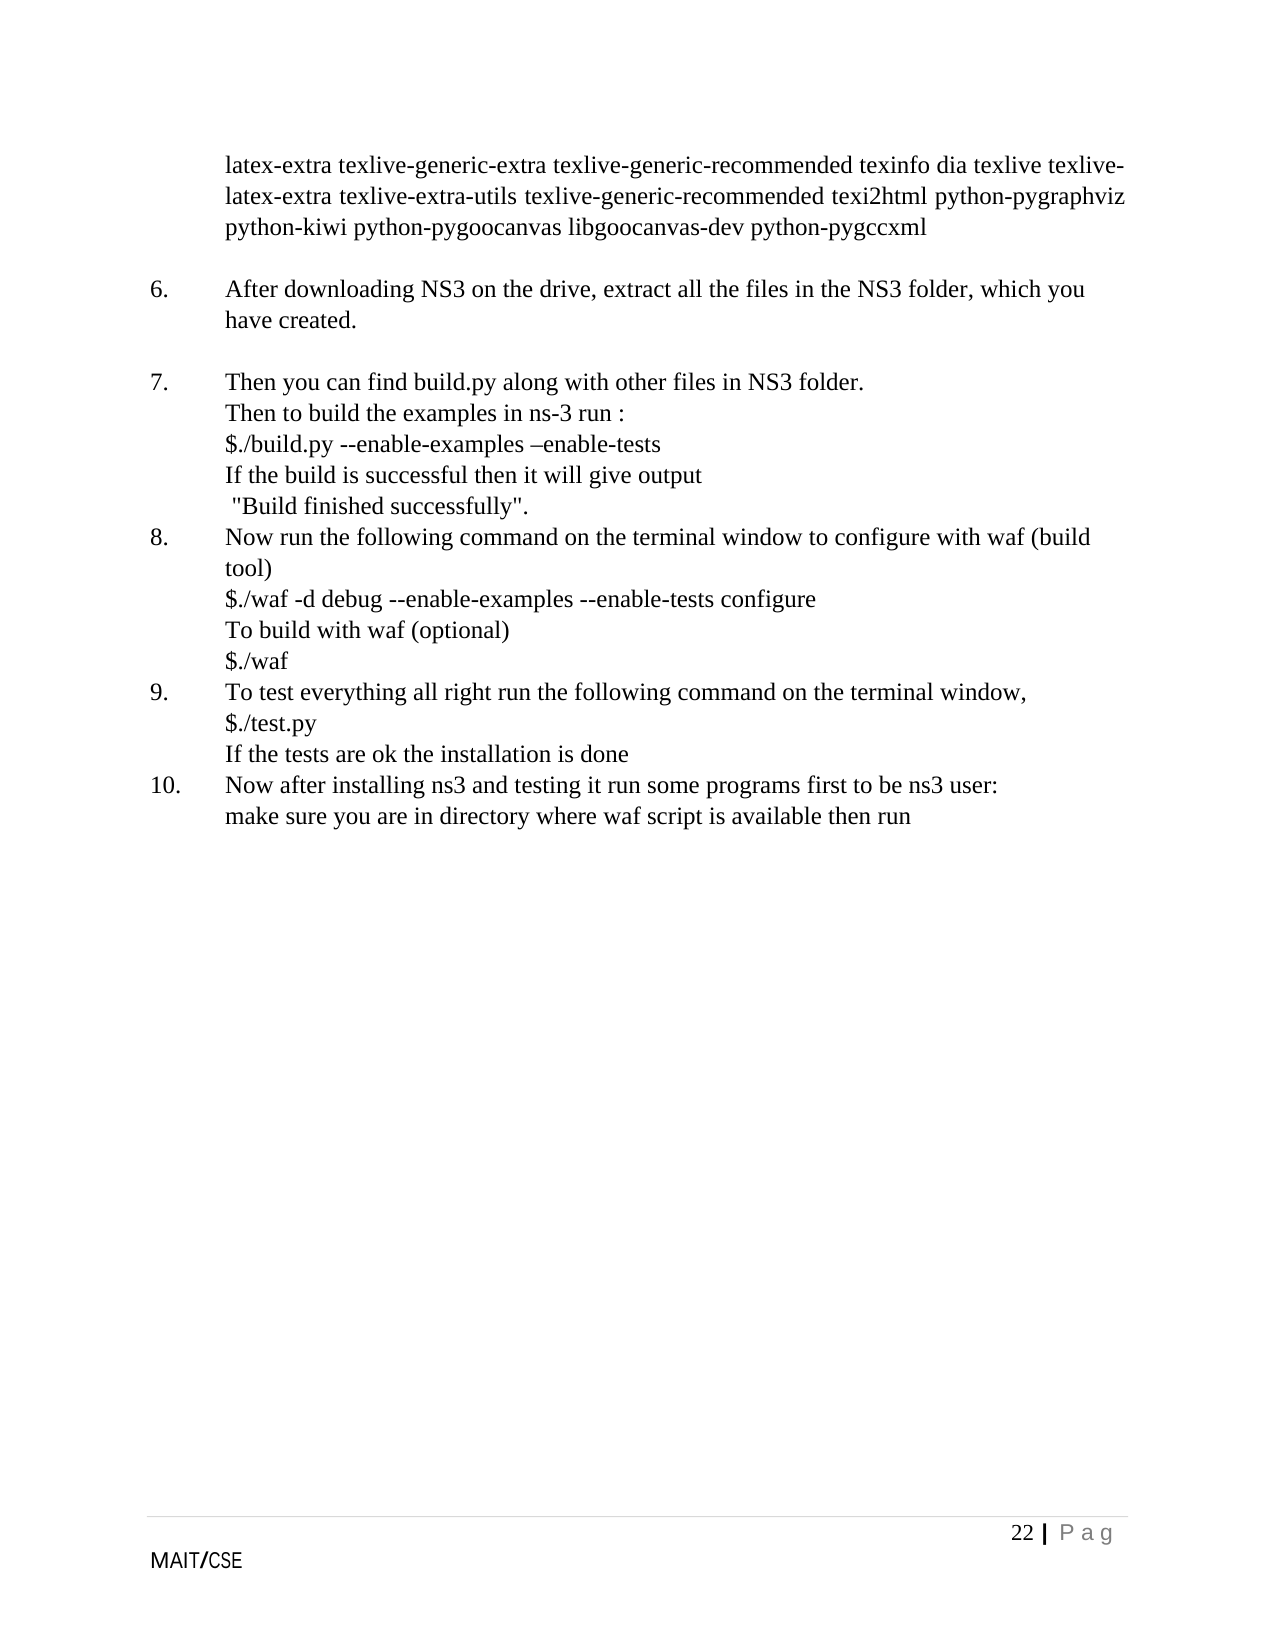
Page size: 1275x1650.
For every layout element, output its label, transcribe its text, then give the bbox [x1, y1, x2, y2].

text $./waf [225, 646, 1212, 675]
text $./test.py [225, 708, 1212, 737]
text latex-extra texlive-generic-extra texlive-generic-recommended texinfo dia texlive texlive- latex-extra texlive-extra-utils texlive-generic-recommended texi2html python-pygraphviz python-kiwi python-pygoocanvas libgoocanvas-dev python-pygccxml [225, 150, 1125, 241]
text $./build.py --enable-examples –enable-tests [225, 429, 1212, 458]
list Now run the following command on the terminal window to configure with waf (build tool) [150, 522, 1126, 582]
list To test everything all right run the following command on the terminal window, [150, 677, 1212, 706]
text If the build is successful then it will give output "Build finished successfully". [225, 460, 704, 520]
text $./waf -d debug --enable-examples --enable-tests configure To build with waf (optional) [225, 584, 818, 644]
list After downloading NS3 on the drive, extract all the files in the NS3 folder, which you have created. [150, 274, 1126, 334]
list Now after installing ns3 and testing it run some programs first to be ns3 user: make sure you are in directory where waf script is available then run [150, 770, 999, 830]
text If the tests are ok the installation is done [225, 739, 1212, 768]
list Then you can find build.py along with other files in NS3 folder. Then to build the examples in ns-3 run : [150, 367, 865, 427]
